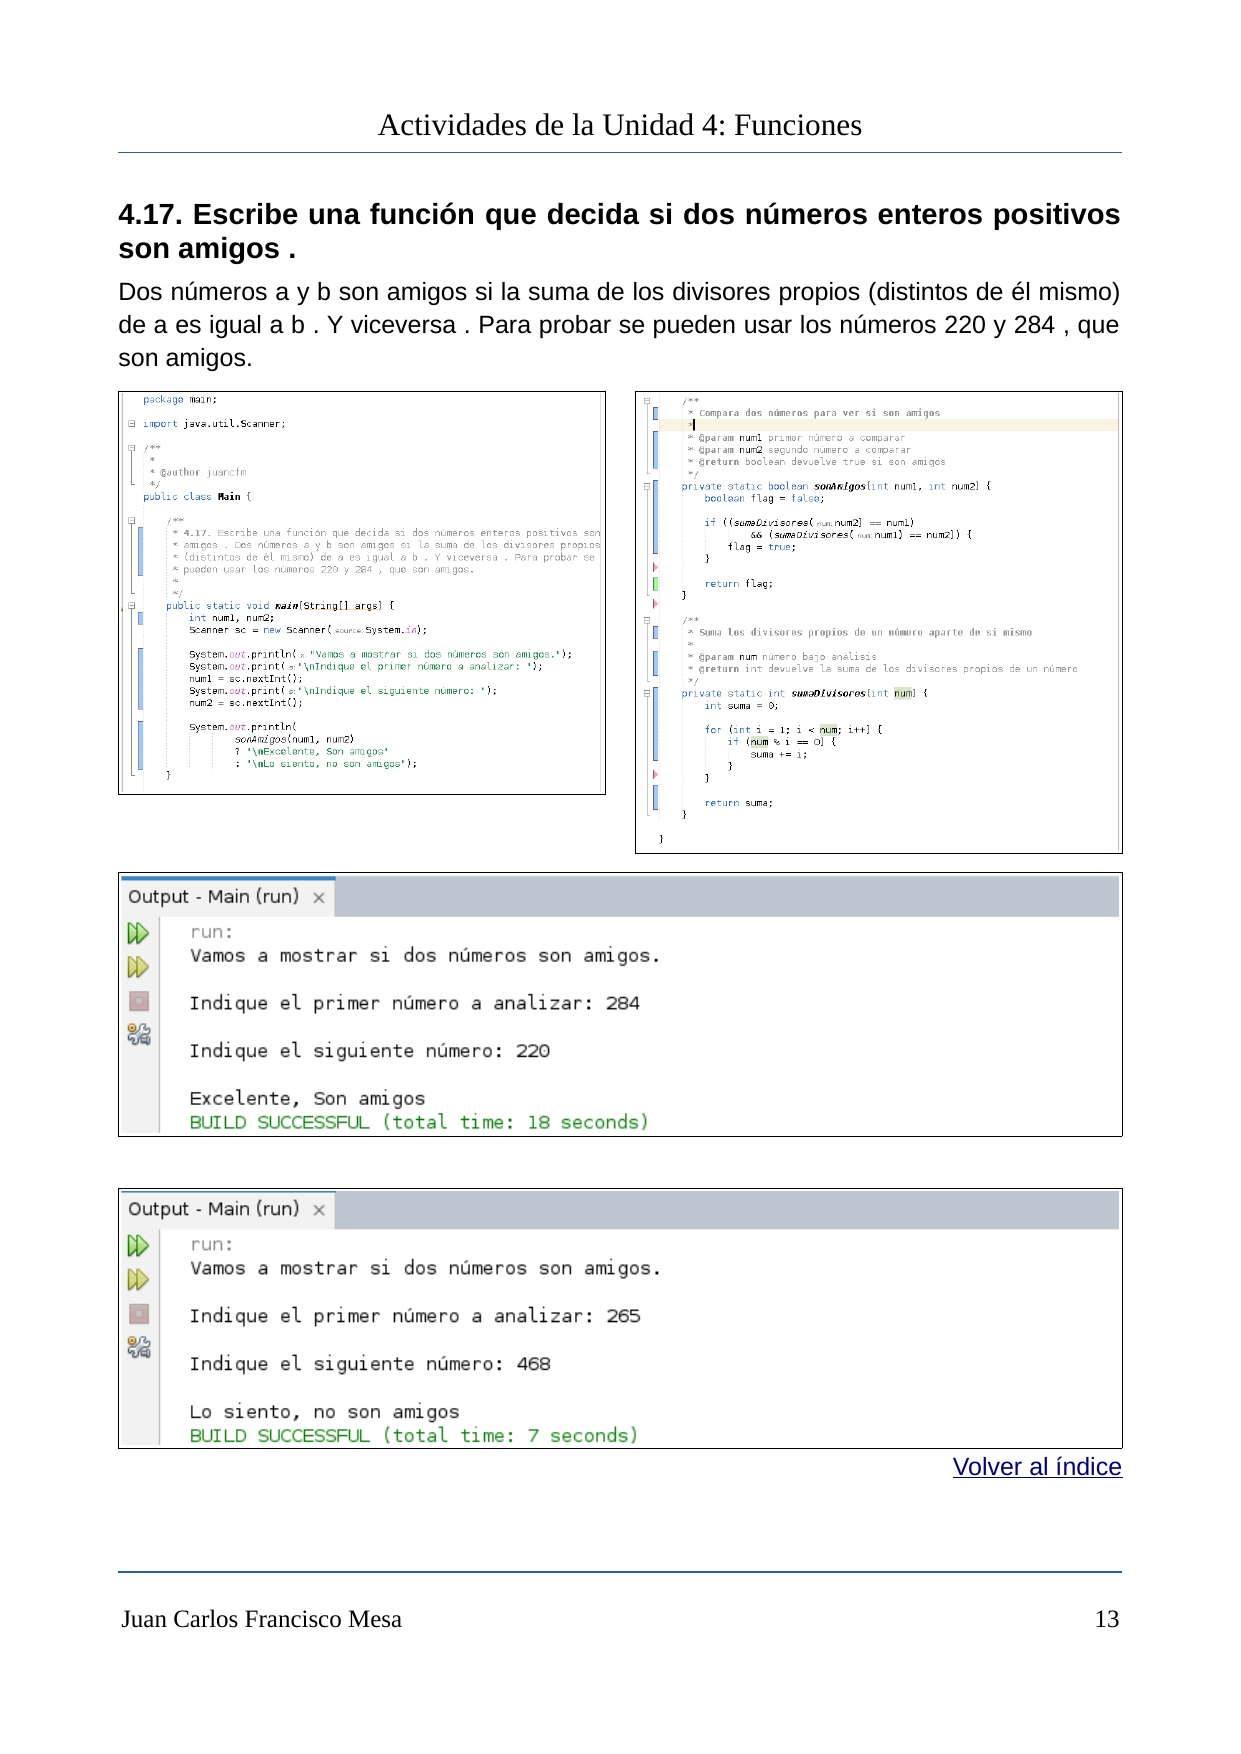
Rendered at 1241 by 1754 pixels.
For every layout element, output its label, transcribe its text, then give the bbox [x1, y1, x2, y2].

picture [121, 393, 603, 792]
picture [121, 1191, 1119, 1445]
picture [637, 393, 1119, 851]
text Dos números a y b son amigos si la suma de los divisores propios (distintos de él mismo) de a es igual a b . Y viceversa . Para probar se pueden usar los números 220 y 284 , que son amigos. [118, 277, 1122, 372]
subtitle 4.17. Escribe una función que decida si dos números enteros positivos son amigos . [118, 197, 1122, 264]
picture [121, 875, 1119, 1133]
text Volver al índice [118, 1449, 1122, 1481]
text [119, 1189, 1122, 1448]
